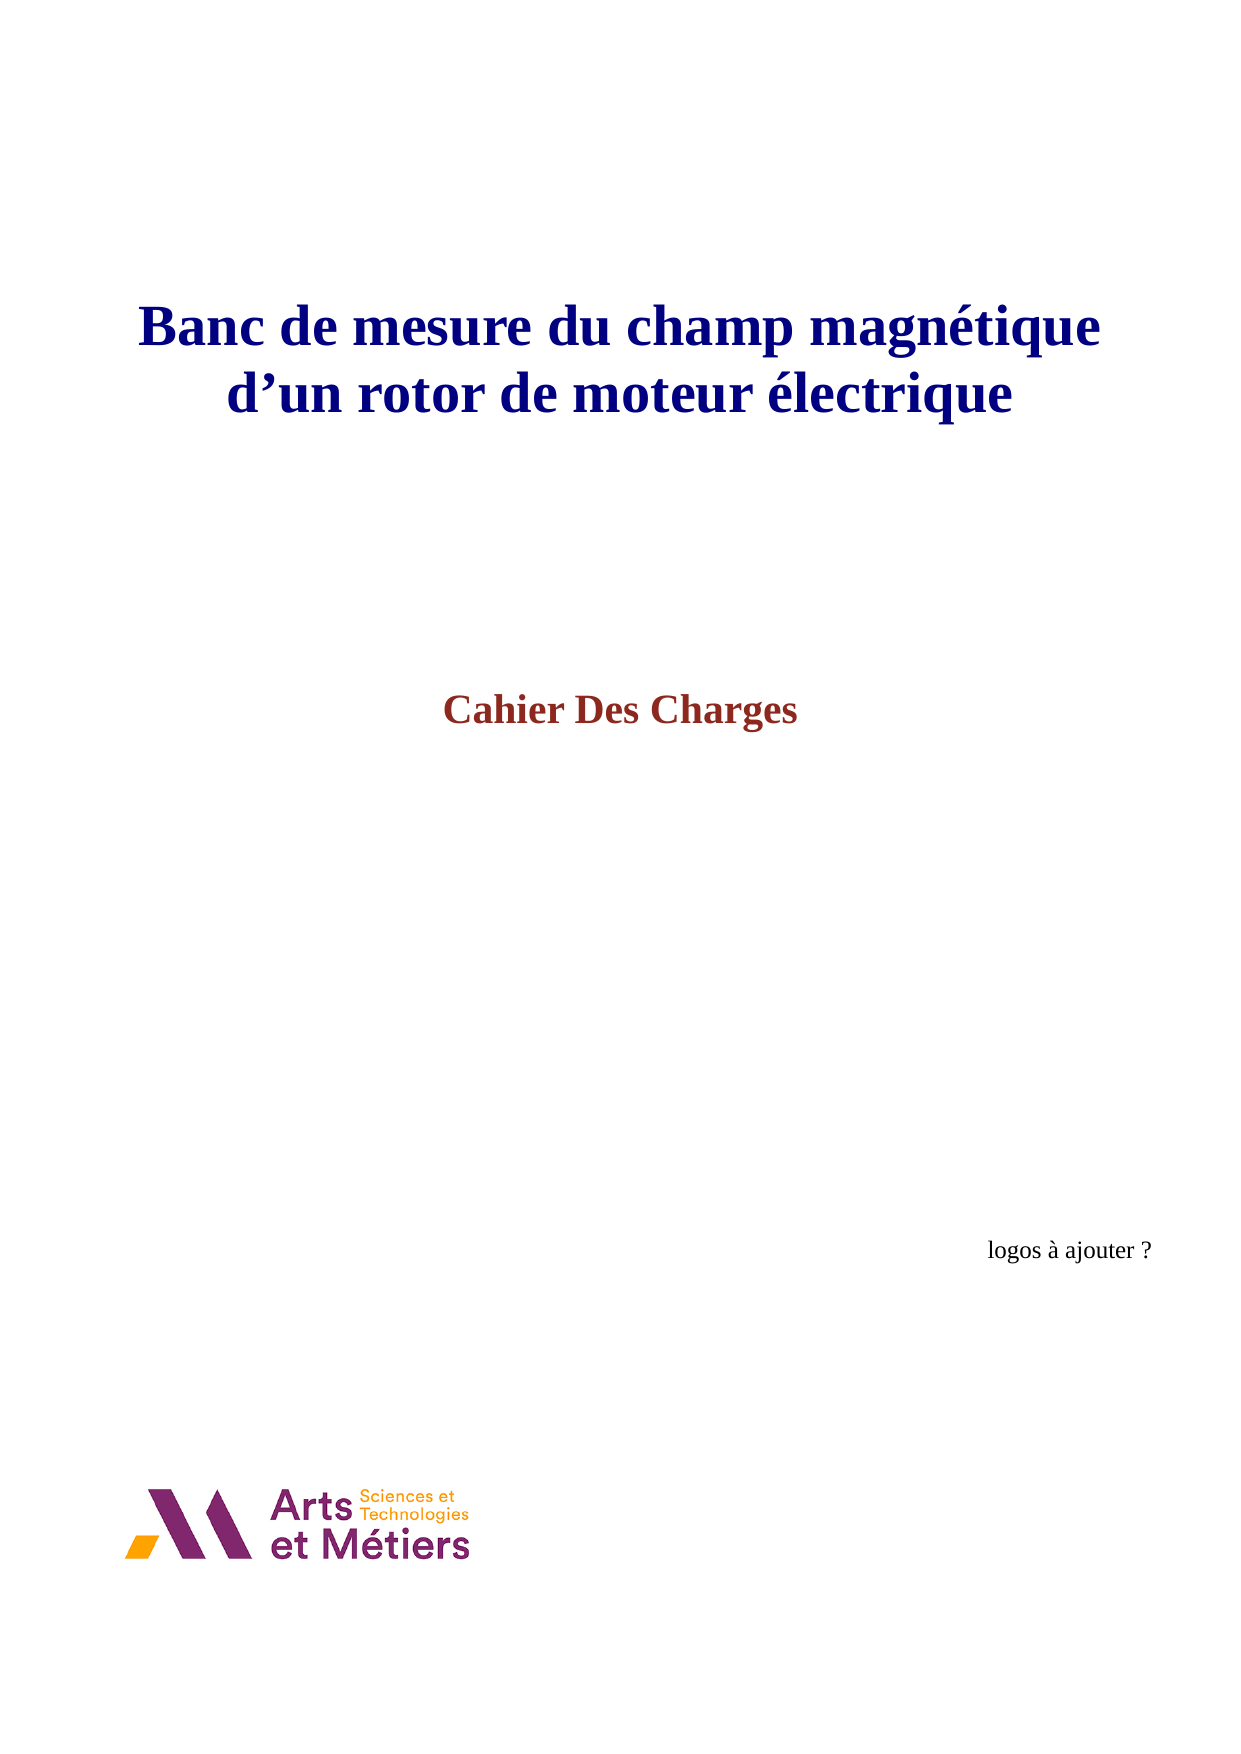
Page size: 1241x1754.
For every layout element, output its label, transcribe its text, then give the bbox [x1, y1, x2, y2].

text logos à ajouter ? [88, 1235, 1152, 1264]
text Banc de mesure du champ magnétique d’un rotor de moteur électrique [88, 234, 1152, 425]
picture [100, 1465, 492, 1582]
text Cahier Des Charges [88, 684, 1152, 732]
